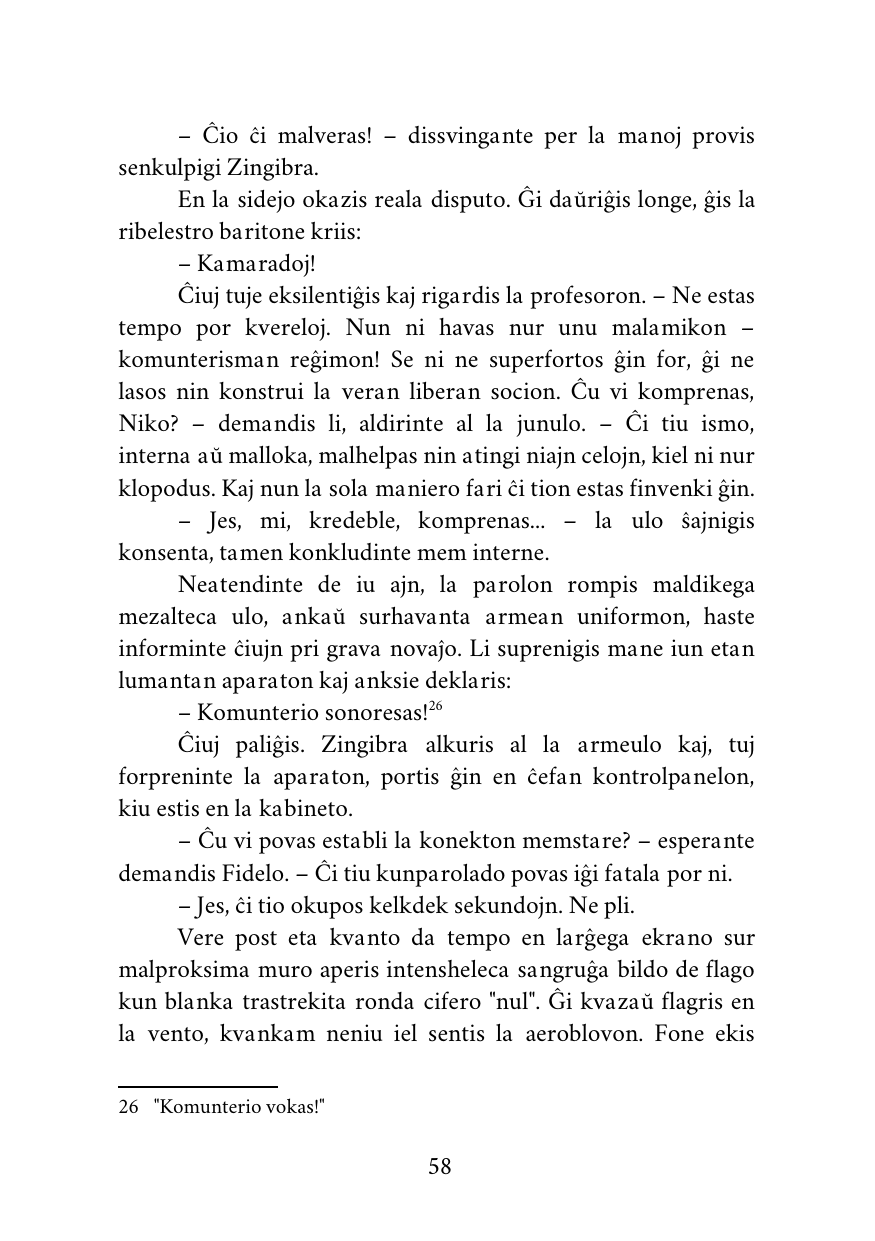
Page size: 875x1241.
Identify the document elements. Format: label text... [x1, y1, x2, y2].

text Vere post eta kvanto da tempo en larĝega ekrano sur malproksima muro aperis intensheleca sangruĝa bildo de flago kun blanka trastrekita ronda cifero "nul". Ĝi kvazaŭ flagris en la vento, kvankam neniu iel sentis la aeroblovon. Fone ekis [118, 920, 756, 1048]
text – Ĉio ĉi malveras! – dissvingante per la manoj provis senkulpigi Zingibra. [118, 118, 756, 182]
text Neatendinte de iu ajn, la parolon rompis maldikega mezalteca ulo, ankaŭ surhavanta armean uniformon, haste informinte ĉiujn pri grava novaĵo. Li suprenigis mane iun etan lumantan aparaton kaj anksie deklaris: [118, 567, 756, 696]
text "Komunterio vokas!" [118, 1093, 756, 1119]
text – Jes, mi, kredeble, komprenas... – la ulo ŝajnigis konsenta, tamen konkludinte mem interne. [118, 503, 756, 567]
text – Jes, ĉi tio okupos kelkdek sekundojn. Ne pli. [118, 888, 756, 920]
text Ĉiuj paliĝis. Zingibra alkuris al la armeulo kaj, tuj forpreninte la aparaton, portis ĝin en ĉefan kontrolpanelon, kiu estis en la kabineto. [118, 728, 756, 824]
text – Ĉu vi povas establi la konekton memstare? – esperante demandis Fidelo. – Ĉi tiu kunparolado povas iĝi fatala por ni. [118, 824, 756, 888]
text – Kamaradoj! [118, 246, 756, 278]
text – Komunterio sonoresas! [118, 696, 756, 728]
text En la sidejo okazis reala disputo. Ĝi daŭriĝis longe, ĝis la ribelestro baritone kriis: [118, 182, 756, 246]
text Ĉiuj tuje eksilentiĝis kaj rigardis la profesoron. – Ne estas tempo por kvereloj. Nun ni havas nur unu malamikon – komunterisman reĝimon! Se ni ne superfortos ĝin for, ĝi ne lasos nin konstrui la veran liberan socion. Ĉu vi komprenas, Niko? – demandis li, aldirinte al la junulo. – Ĉi tiu ismo, interna aŭ malloka, malhelpas nin atingi niajn celojn, kiel ni nur klopodus. Kaj nun la sola maniero fari ĉi tion estas finvenki ĝin. [118, 278, 756, 503]
